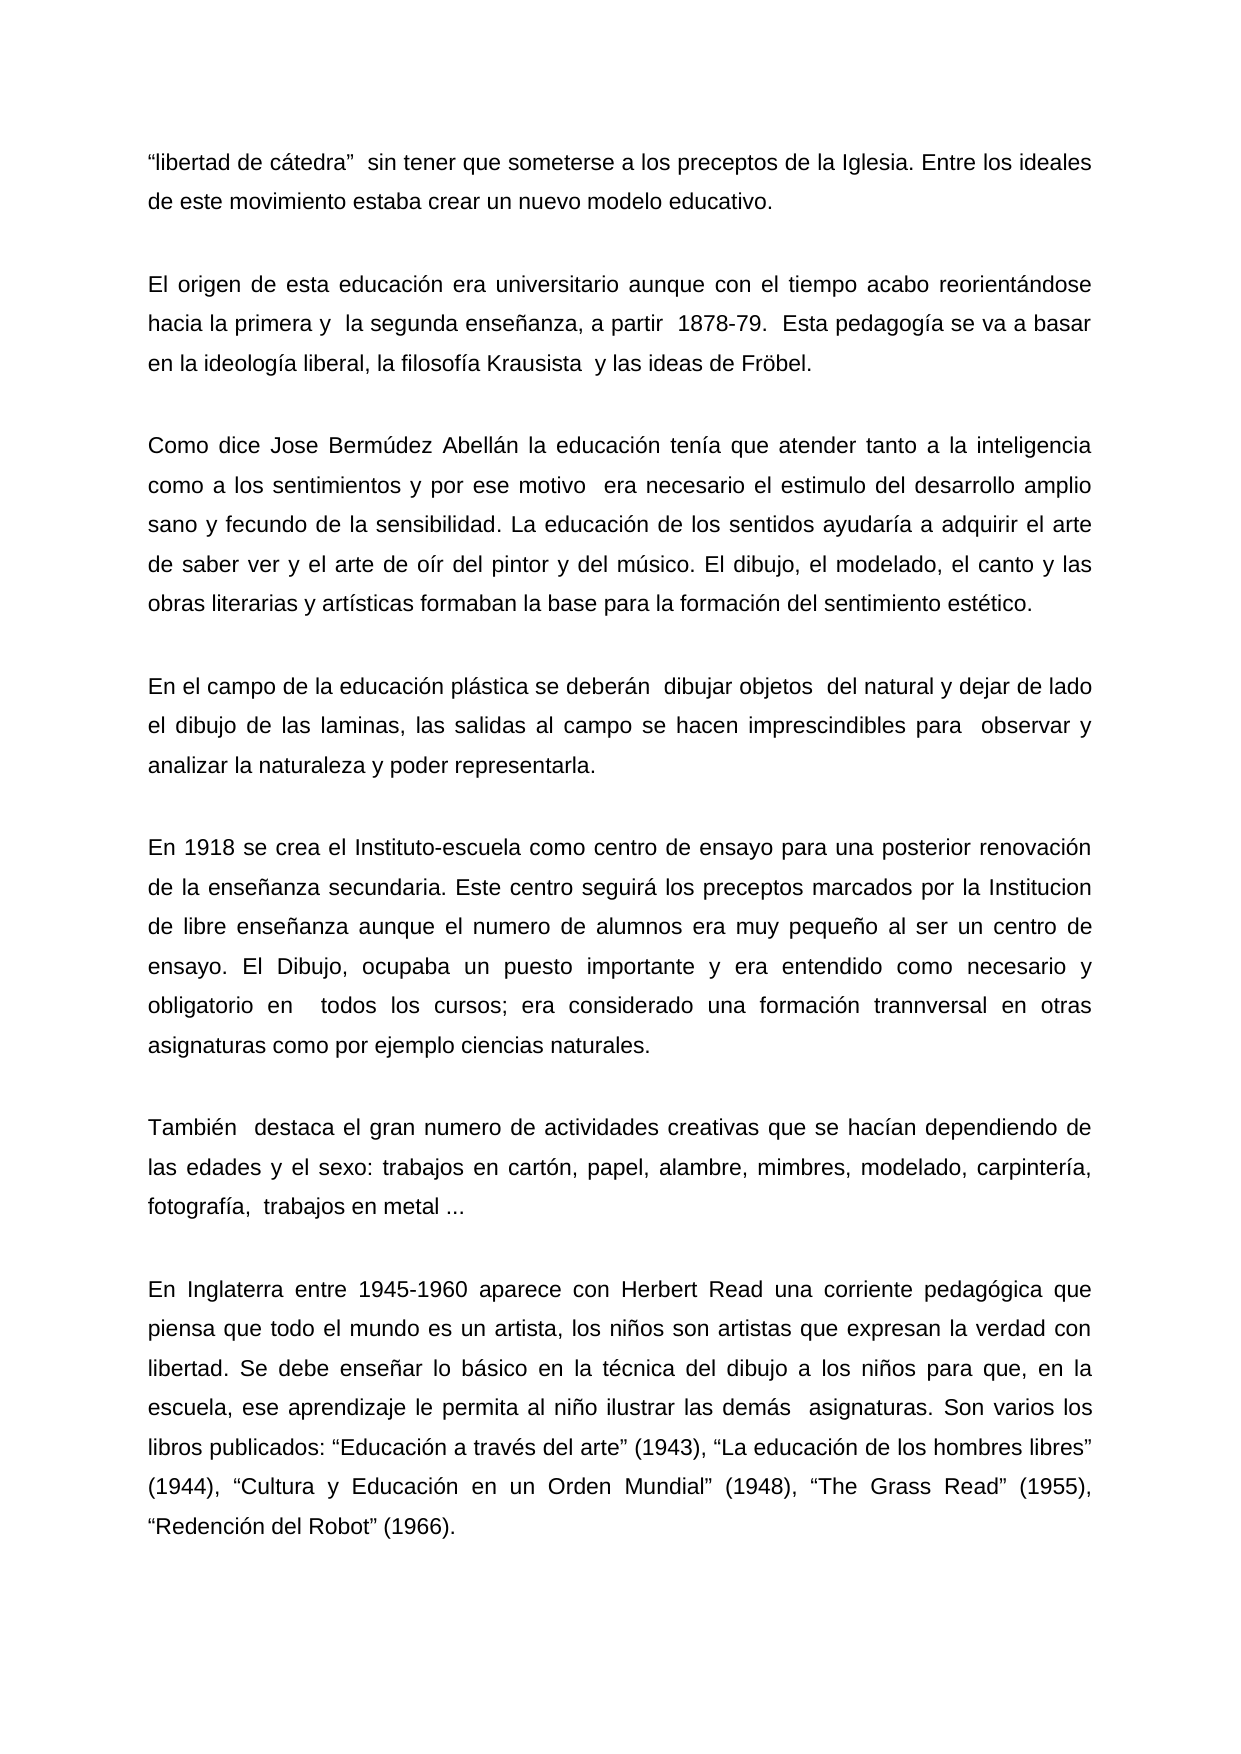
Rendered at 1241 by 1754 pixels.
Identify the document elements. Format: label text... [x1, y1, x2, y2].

text “libertad de cátedra” sin tener que someterse a los preceptos de la Iglesia. Entre los ideales de este movimiento estaba crear un nuevo modelo educativo. [148, 148, 1093, 214]
text En el campo de la educación plástica se deberán dibujar objetos del natural y dejar de lado el dibujo de las laminas, las salidas al campo se hacen imprescindibles para observar y analizar la naturaleza y poder representarla. [148, 673, 1093, 778]
text Como dice Jose Bermúdez Abellán la educación tenía que atender tanto a la inteligencia como a los sentimientos y por ese motivo era necesario el estimulo del desarrollo amplio sano y fecundo de la sensibilidad. La educación de los sentidos ayudaría a adquirir el arte de saber ver y el arte de oír del pintor y del músico. El dibujo, el modelado, el canto y las obras literarias y artísticas formaban la base para la formación del sentimiento estético. [148, 432, 1093, 616]
text En Inglaterra entre 1945-1960 aparece con Herbert Read una corriente pedagógica que piensa que todo el mundo es un artista, los niños son artistas que expresan la verdad con libertad. Se debe enseñar lo básico en la técnica del dibujo a los niños para que, en la escuela, ese aprendizaje le permita al niño ilustrar las demás asignaturas. Son varios los libros publicados: “Educación a través del arte” (1943), “La educación de los hombres libres” (1944), “Cultura y Educación en un Orden Mundial” (1948), “The Grass Read” (1955), “Redención del Robot” (1966). [148, 1276, 1093, 1539]
text También destaca el gran numero de actividades creativas que se hacían dependiendo de las edades y el sexo: trabajos en cartón, papel, alambre, mimbres, modelado, carpintería, fotografía, trabajos en metal ... [148, 1114, 1093, 1219]
text El origen de esta educación era universitario aunque con el tiempo acabo reorientándose hacia la primera y la segunda enseñanza, a partir 1878-79. Esta pedagogía se va a basar en la ideología liberal, la filosofía Krausista y las ideas de Fröbel. [148, 271, 1093, 376]
text En 1918 se crea el Instituto-escuela como centro de ensayo para una posterior renovación de la enseñanza secundaria. Este centro seguirá los preceptos marcados por la Institucion de libre enseñanza aunque el numero de alumnos era muy pequeño al ser un centro de ensayo. El Dibujo, ocupaba un puesto importante y era entendido como necesario y obligatorio en todos los cursos; era considerado una formación trannversal en otras asignaturas como por ejemplo ciencias naturales. [148, 834, 1093, 1058]
